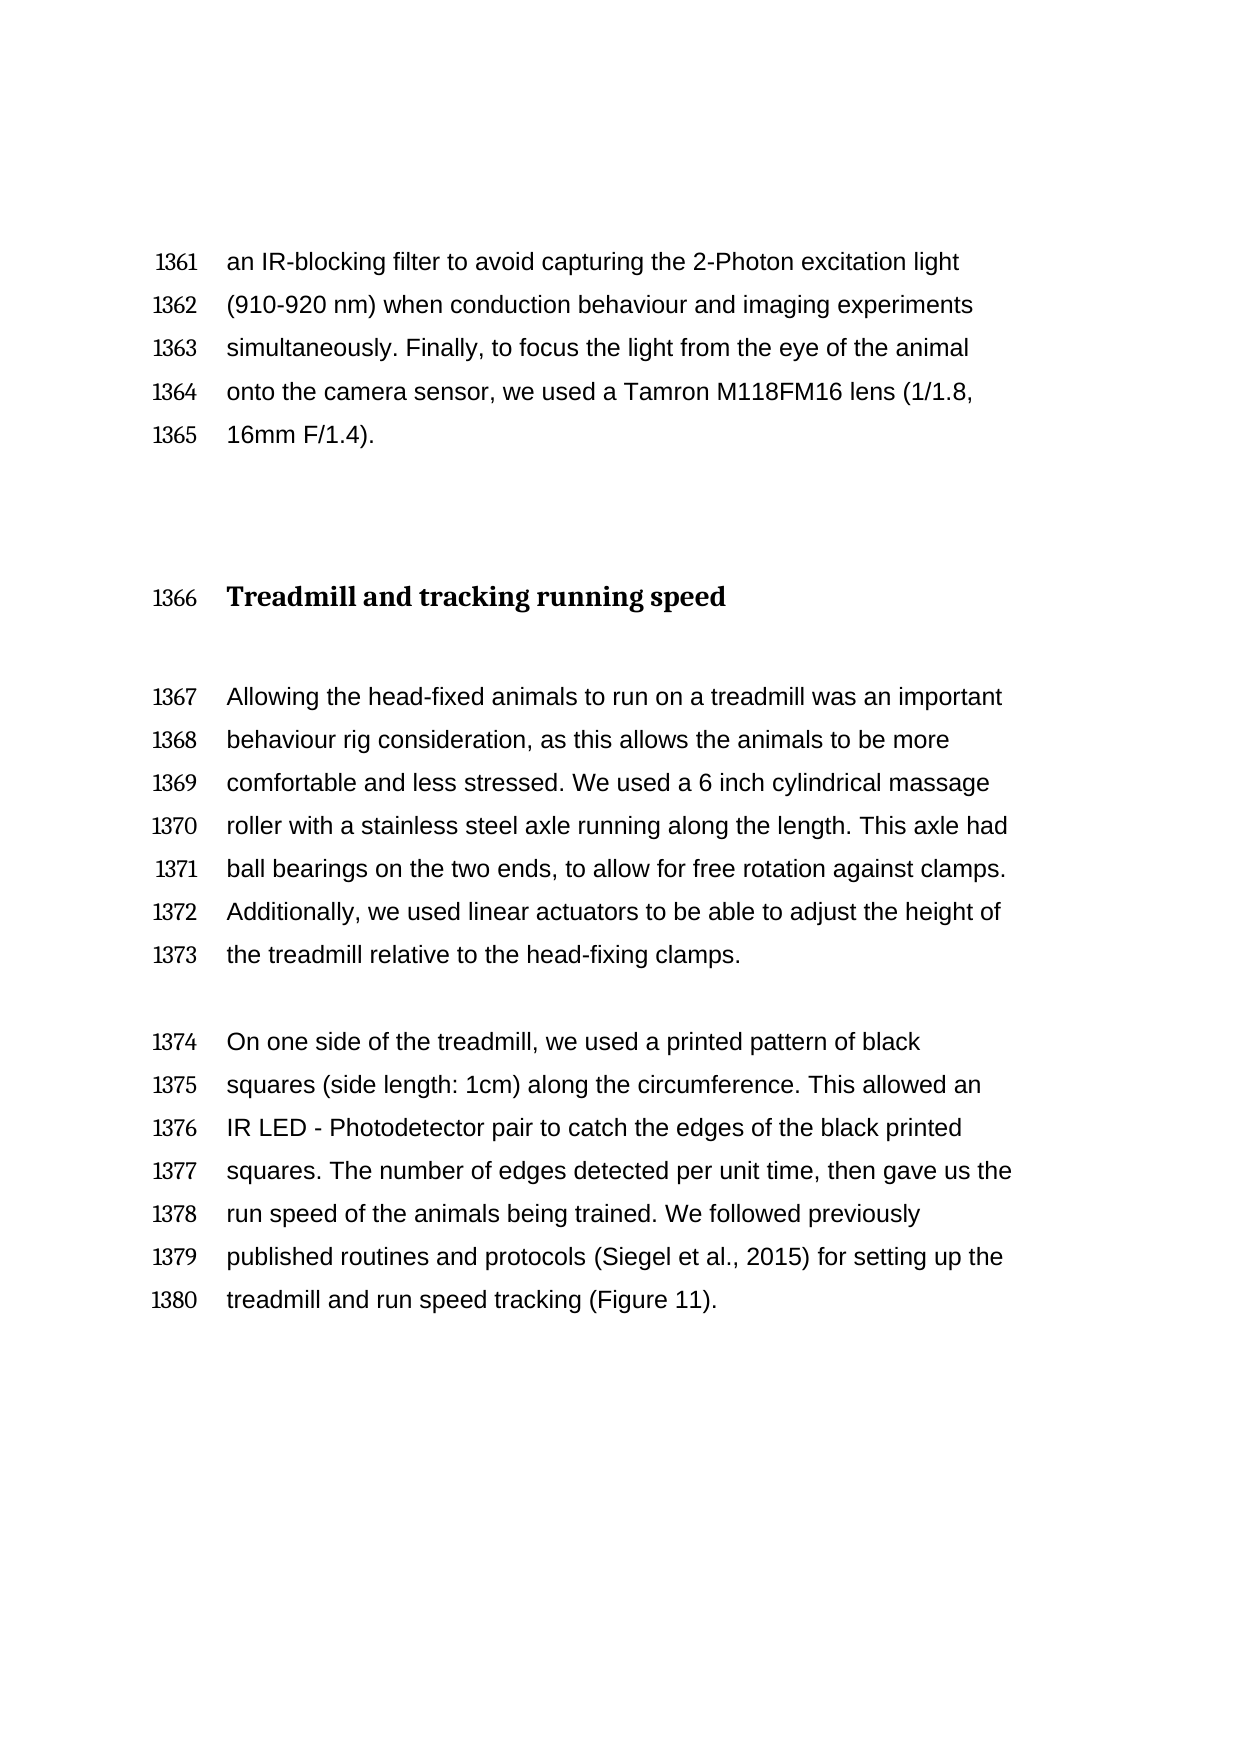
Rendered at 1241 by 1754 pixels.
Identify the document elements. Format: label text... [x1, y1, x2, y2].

text an IR-blocking filter to avoid capturing the 2-Photon excitation light (910-920 nm) when conduction behaviour and imaging experiments simultaneously. Finally, to focus the light from the eye of the animal onto the camera sensor, we used a Tamron M118FM16 lens (1/1.8, 16mm F/1.4). [226, 247, 1014, 448]
subtitle Treadmill and tracking running speed [226, 580, 1014, 613]
text Allowing the head-fixed animals to run on a treadmill was an important behaviour rig consideration, as this allows the animals to be more comfortable and less stressed. We used a 6 inch cylindrical massage roller with a stainless steel axle running along the length. This axle had ball bearings on the two ends, to allow for free rotation against clamps. Additionally, we used linear actuators to be able to adjust the height of the treadmill relative to the head-fixing clamps. [226, 682, 1014, 969]
text On one side of the treadmill, we used a printed pattern of black squares (side length: 1cm) along the circumference. This allowed an IR LED - Photodetector pair to catch the edges of the black printed squares. The number of edges detected per unit time, then gave us the run speed of the animals being trained. We followed previously published routines and protocols (Siegel et al., 2015) for setting up the treadmill and run speed tracking (Figure 11). [226, 1027, 1014, 1314]
